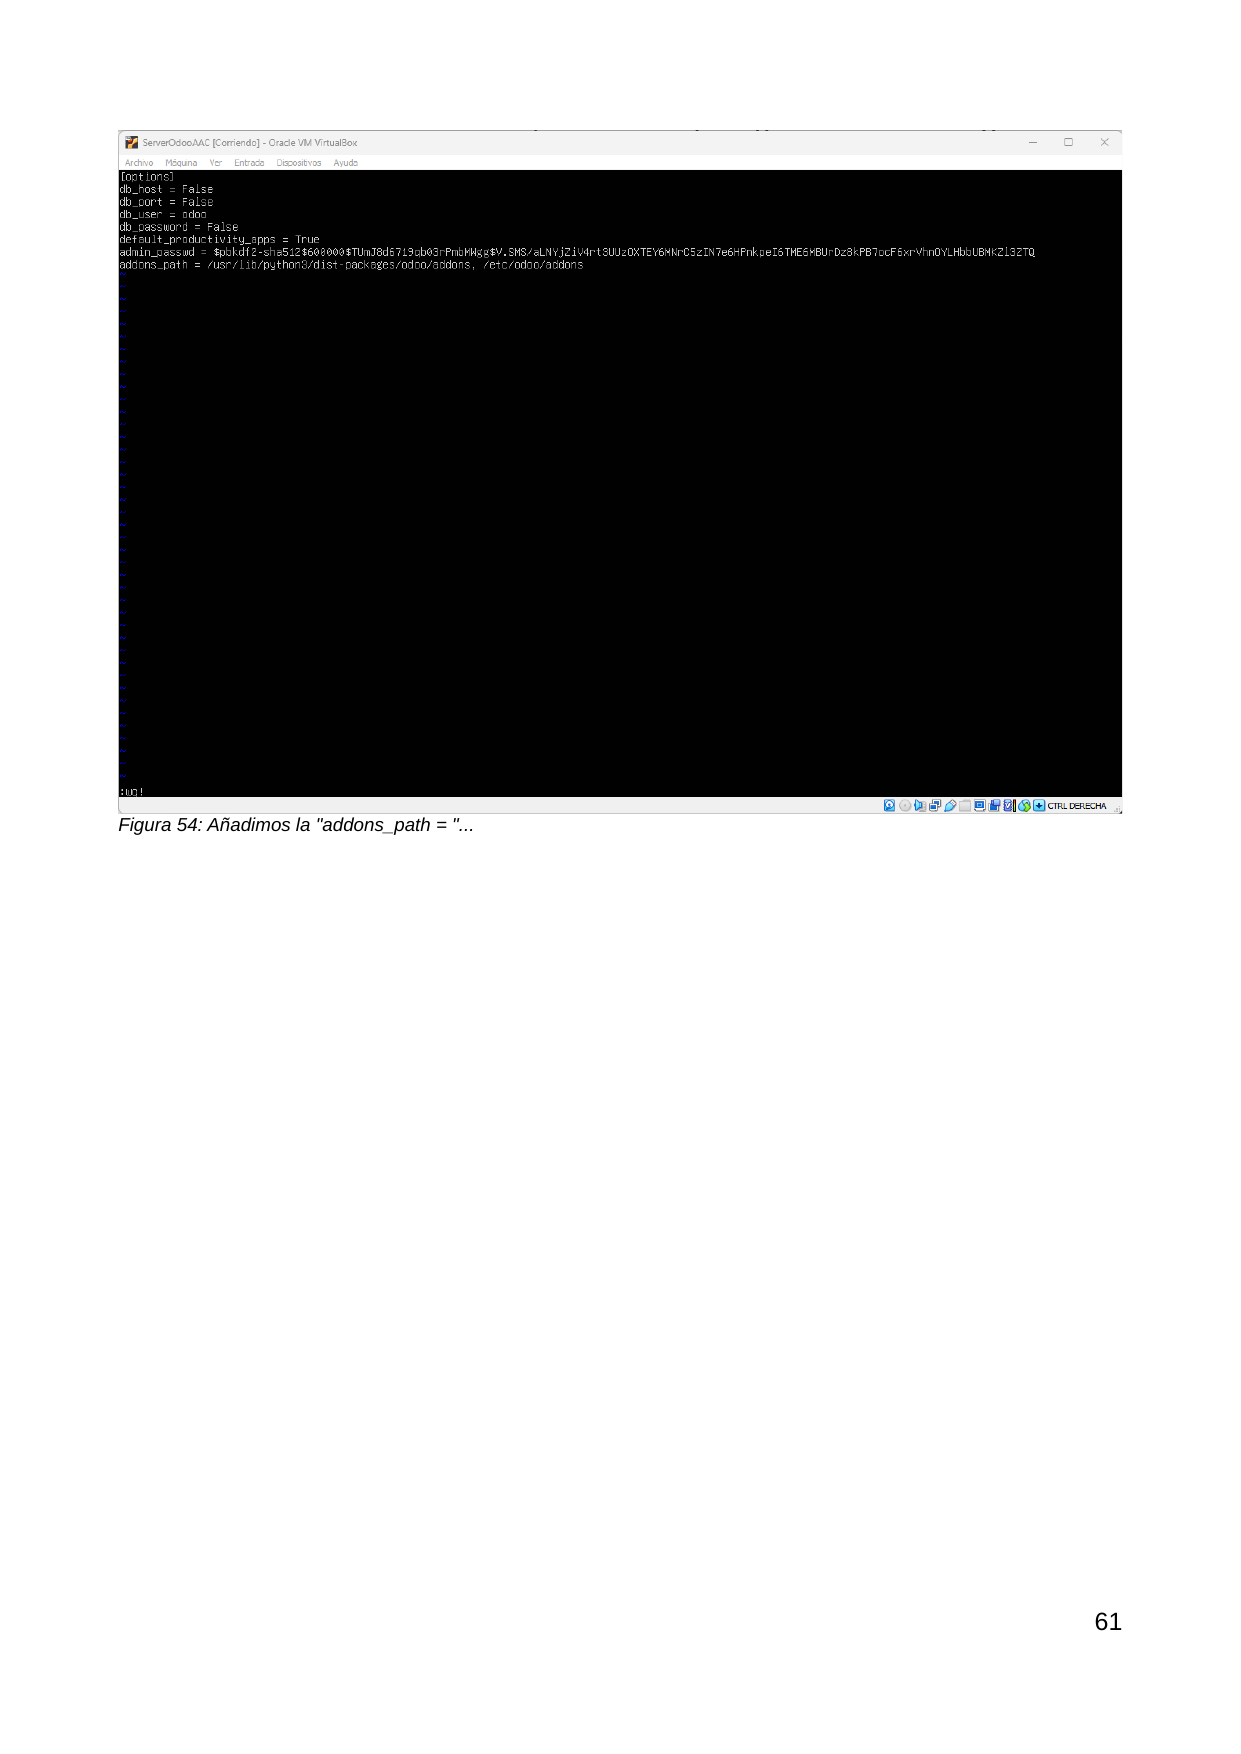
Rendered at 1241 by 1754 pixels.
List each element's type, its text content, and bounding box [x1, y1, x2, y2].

picture [118, 130, 1123, 814]
text Figura 54: Añadimos la "addons_path = "... [118, 814, 1122, 835]
